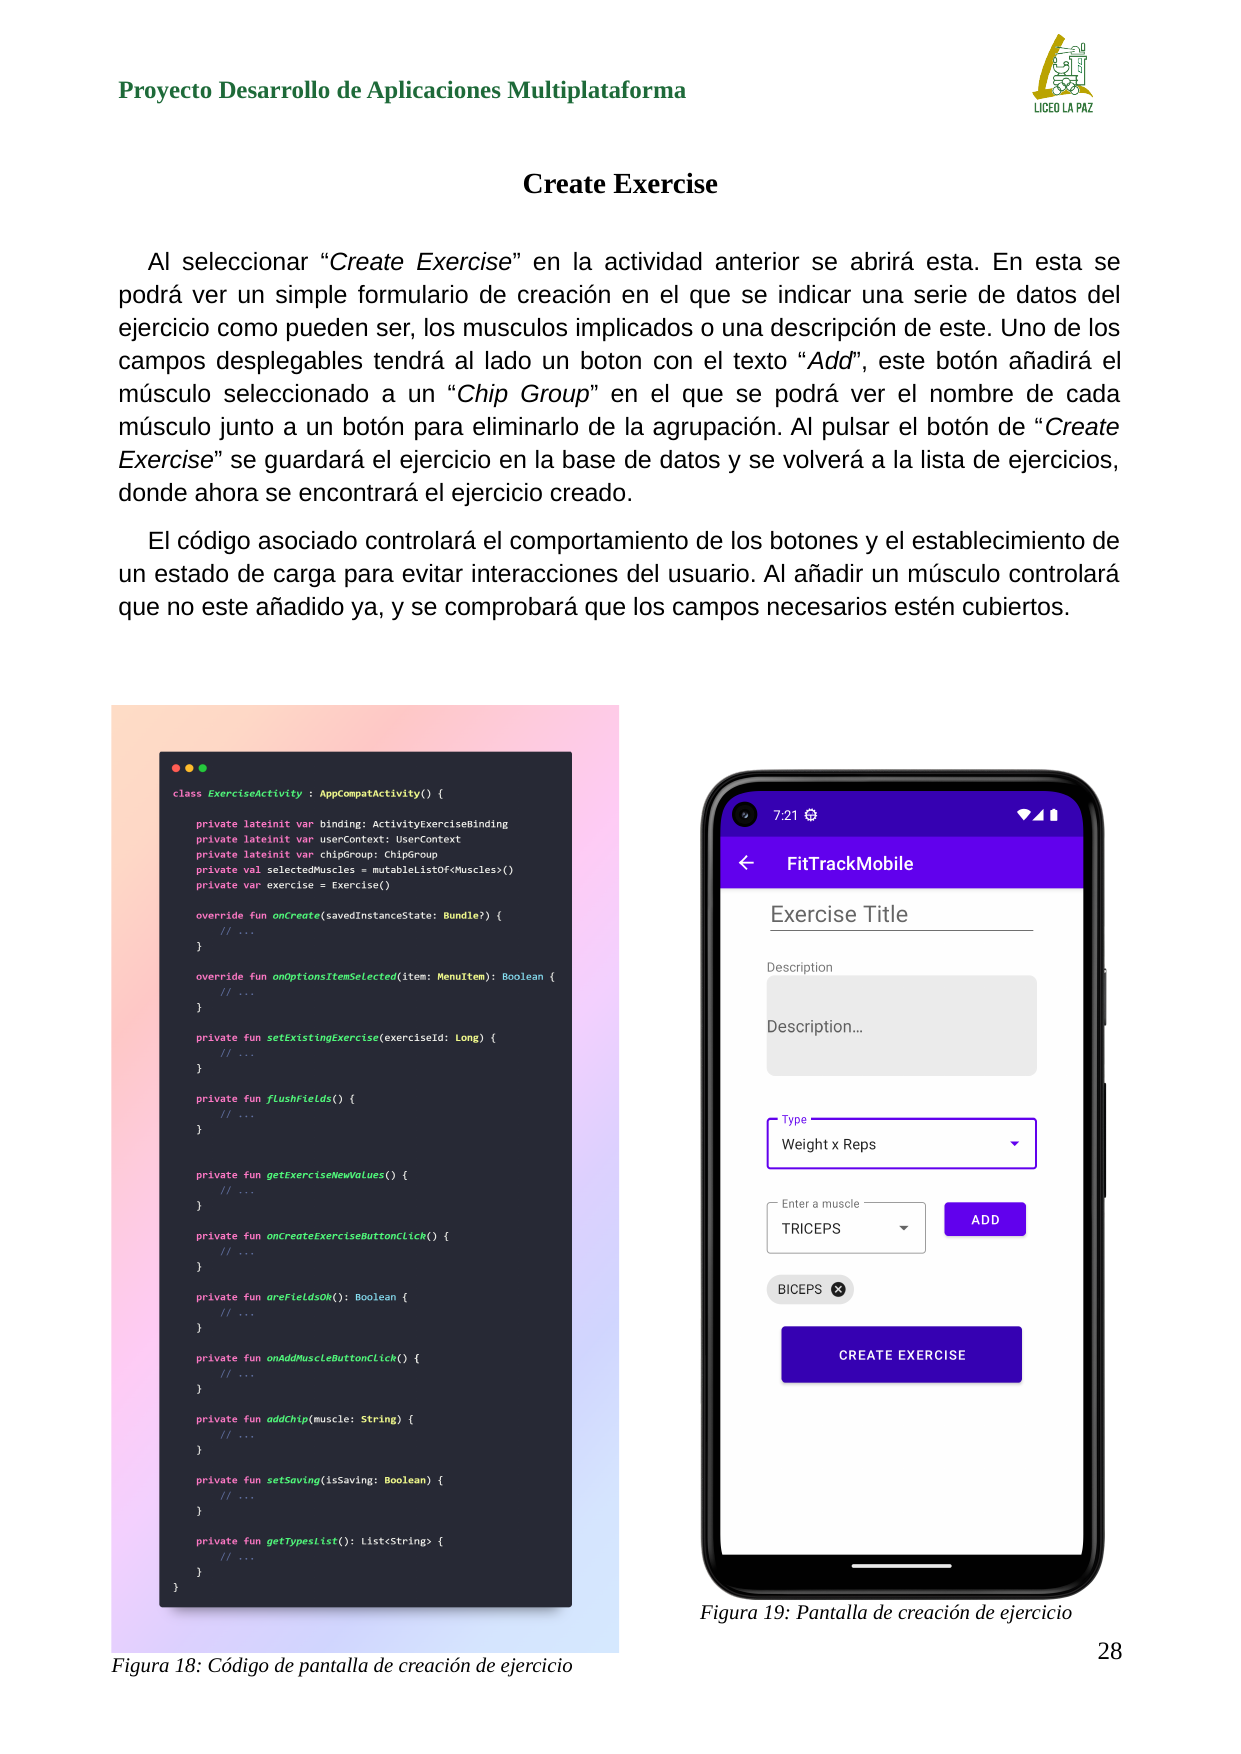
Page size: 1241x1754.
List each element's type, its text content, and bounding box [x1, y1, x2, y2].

picture [111, 705, 620, 1653]
text Figura 18: Código de pantalla de creación de ejercicio [111, 1653, 619, 1677]
picture [700, 769, 1107, 1600]
text Figura 19: Pantalla de creación de ejercicio [700, 1600, 1107, 1624]
picture [1025, 26, 1100, 121]
text El código asociado controlará el comportamiento de los botones y el establecimiento de un estado de carga para evitar interacciones del usuario. Al añadir un músculo controlará que no este añadido ya, y se comprobará que los campos necesarios estén cubiertos. [118, 526, 1122, 620]
text Al seleccionar “Create Exercise” en la actividad anterior se abrirá esta. En esta se podrá ver un simple formulario de creación en el que se indicar una serie de datos del ejercicio como pueden ser, los musculos implicados o una descripción de este. Uno de los campos desplegables tendrá al lado un boton con el texto “Add”, este botón añadirá el músculo seleccionado a un “Chip Group” en el que se podrá ver el nombre de cada músculo junto a un botón para eliminarlo de la agrupación. Al pulsar el botón de “Create Exercise” se guardará el ejercicio en la base de datos y se volverá a la lista de ejercicios, donde ahora se encontrará el ejercicio creado. [118, 247, 1122, 507]
subtitle Create Exercise [118, 166, 1122, 199]
